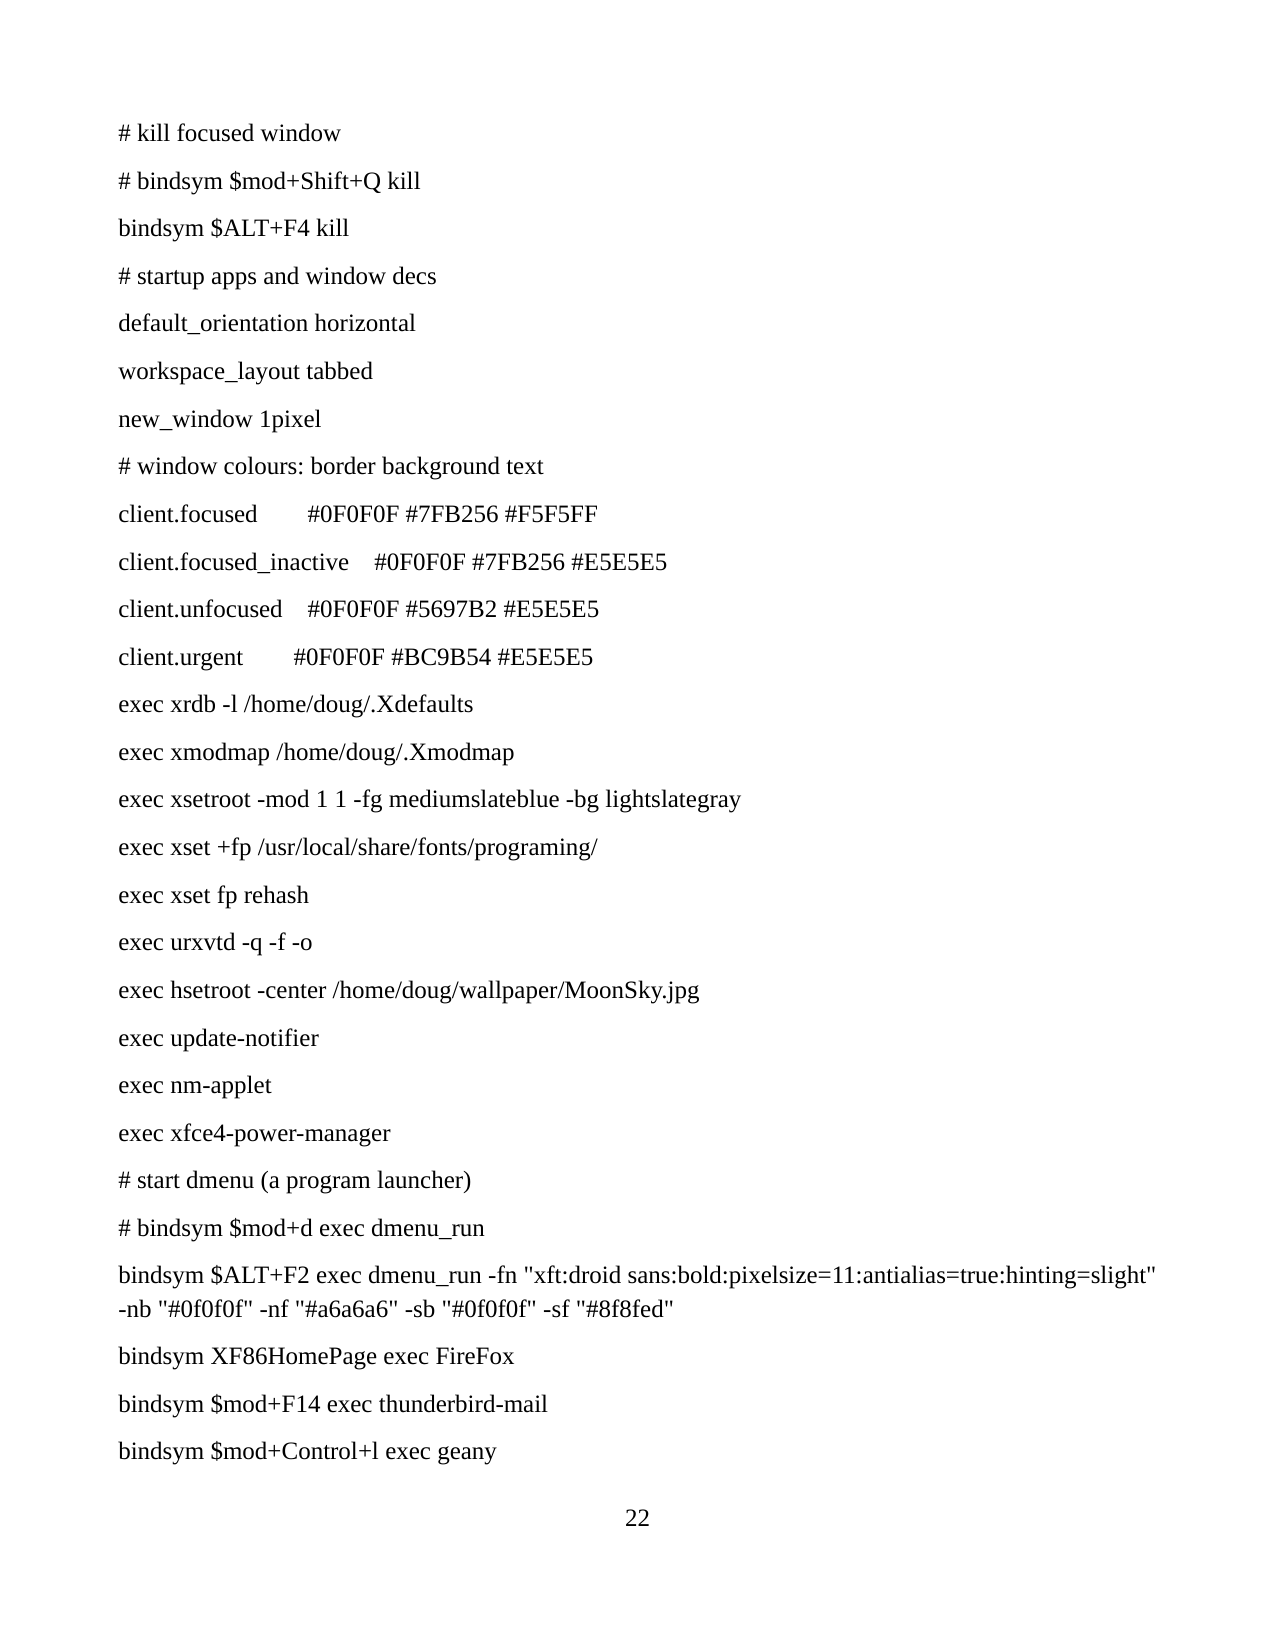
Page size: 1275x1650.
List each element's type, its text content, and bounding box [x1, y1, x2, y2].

text bindsym $mod+F14 exec thunderbird-mail [118, 1389, 1157, 1418]
text bindsym $mod+Control+l exec geany [118, 1436, 1157, 1465]
text bindsym XF86HomePage exec FireFox [118, 1341, 1157, 1370]
text new_window 1pixel [118, 404, 1157, 432]
text # window colours: border background text [118, 451, 1157, 480]
text exec urxvtd -q -f -o [118, 927, 1157, 956]
text # bindsym $mod+Shift+Q kill [118, 166, 1157, 194]
text exec hsetroot -center /home/doug/wallpaper/MoonSky.jpg [118, 975, 1157, 1004]
text bindsym $ALT+F4 kill [118, 213, 1157, 242]
text client.focused_inactive #0F0F0F #7FB256 #E5E5E5 [118, 547, 1157, 575]
text # kill focused window [118, 118, 1157, 147]
text # bindsym $mod+d exec dmenu_run [118, 1213, 1157, 1242]
text client.focused #0F0F0F #7FB256 #F5F5FF [118, 499, 1157, 528]
text exec xset +fp /usr/local/share/fonts/programing/ [118, 832, 1157, 861]
text exec xrdb -l /home/doug/.Xdefaults [118, 689, 1157, 718]
text exec nm-applet [118, 1070, 1157, 1099]
text bindsym $ALT+F2 exec dmenu_run -fn "xft:droid sans:bold:pixelsize=11:antialias=true:hinting=slight" -nb "#0f0f0f" -nf "#a6a6a6" -sb "#0f0f0f" -sf "#8f8fed" [118, 1261, 1157, 1322]
text # startup apps and window decs [118, 261, 1157, 290]
text exec update-notifier [118, 1023, 1157, 1051]
text exec xmodmap /home/doug/.Xmodmap [118, 737, 1157, 766]
text exec xsetroot -mod 1 1 -fg mediumslateblue -bg lightslategray [118, 784, 1157, 813]
text client.urgent #0F0F0F #BC9B54 #E5E5E5 [118, 642, 1157, 671]
text exec xfce4-power-manager [118, 1118, 1157, 1147]
text client.unfocused #0F0F0F #5697B2 #E5E5E5 [118, 594, 1157, 623]
text workspace_layout tabbed [118, 356, 1157, 385]
text # start dmenu (a program launcher) [118, 1165, 1157, 1194]
text exec xset fp rehash [118, 880, 1157, 908]
text default_orientation horizontal [118, 308, 1157, 337]
